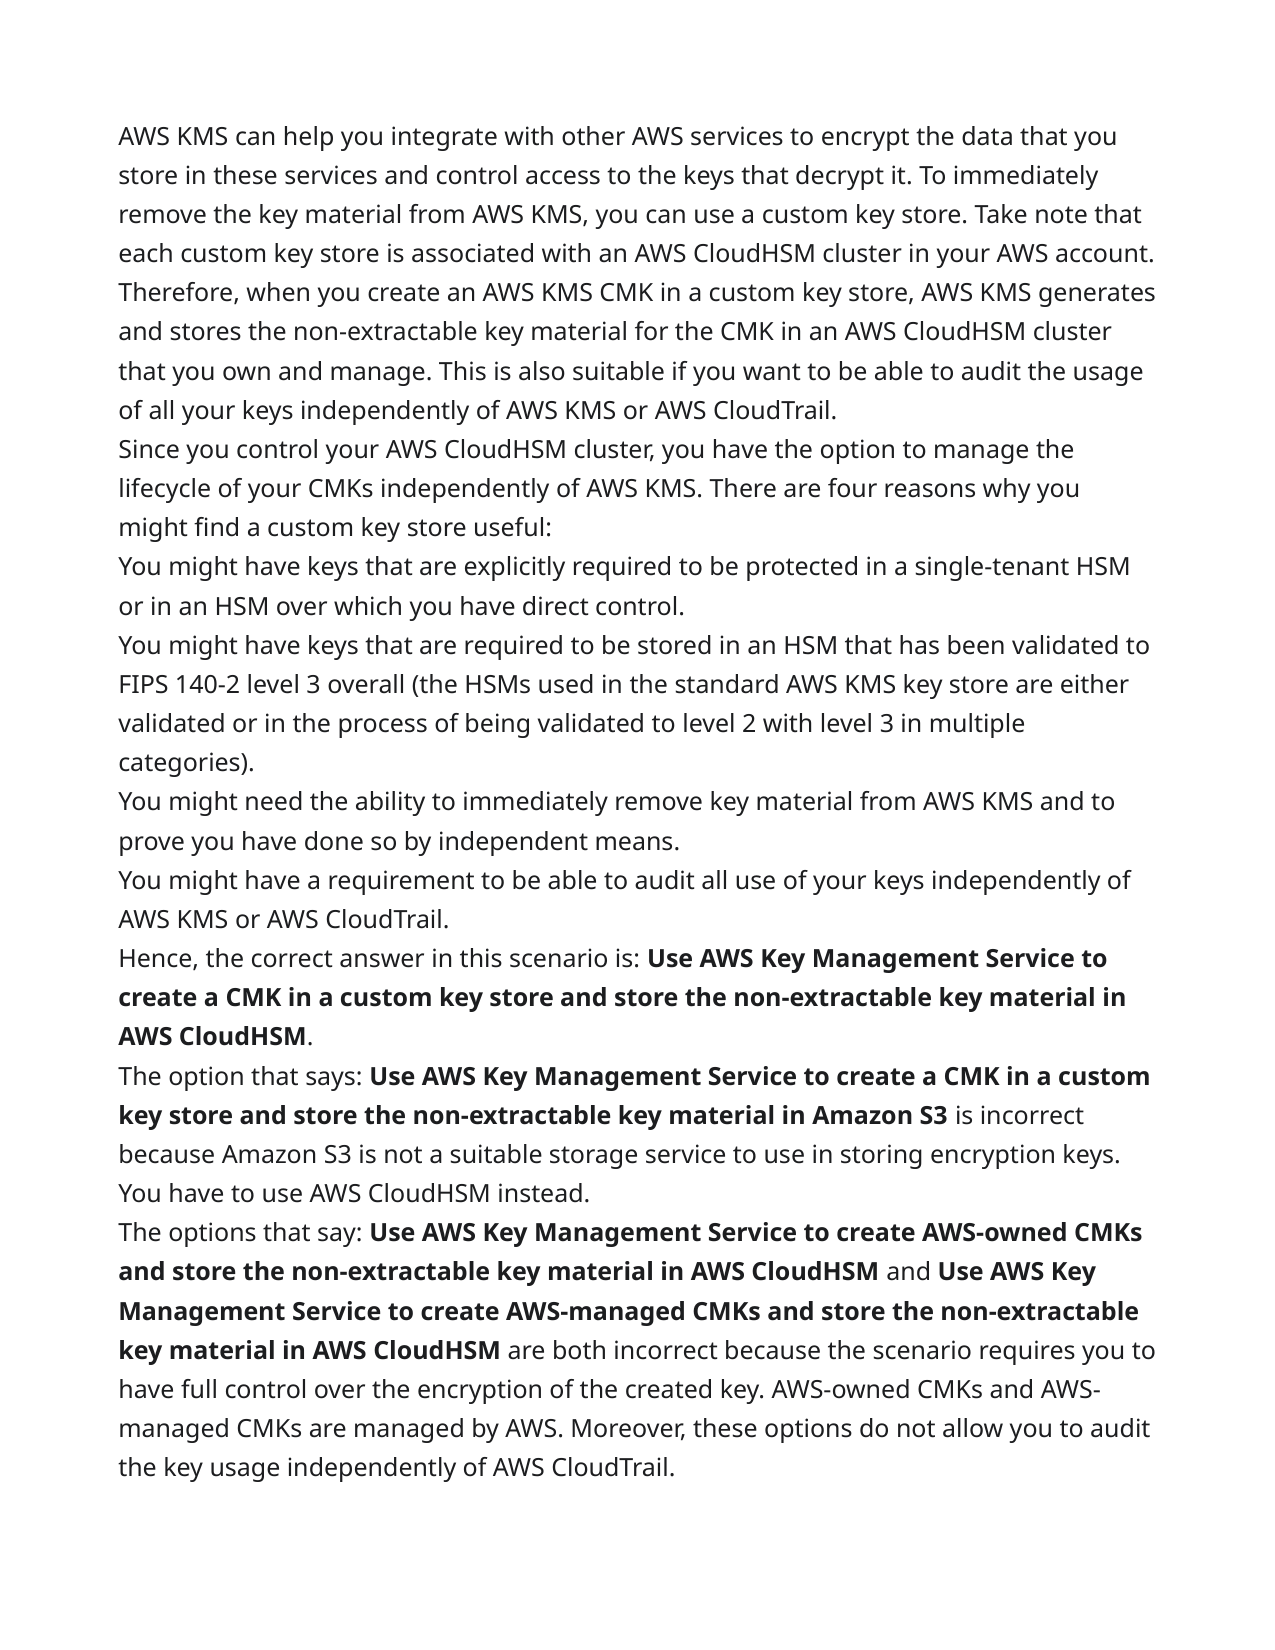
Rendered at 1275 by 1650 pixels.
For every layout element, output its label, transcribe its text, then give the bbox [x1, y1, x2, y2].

text You might have a requirement to be able to audit all use of your keys independently of AWS KMS or AWS CloudTrail. [118, 862, 1157, 936]
text Hence, the correct answer in this scenario is: Use AWS Key Management Service to create a CMK in a custom key store and store the non-extractable key material in AWS CloudHSM. [118, 941, 1157, 1053]
text You might have keys that are explicitly required to be protected in a single-tenant HSM or in an HSM over which you have direct control. [118, 549, 1157, 622]
text You might need the ability to immediately remove key material from AWS KMS and to prove you have done so by independent means. [118, 784, 1157, 857]
text The option that says: Use AWS Key Management Service to create a CMK in a custom key store and store the non-extractable key material in Amazon S3 is incorrect because Amazon S3 is not a suitable storage service to use in storing encryption keys. You have to use AWS CloudHSM instead. [118, 1058, 1157, 1210]
text You might have keys that are required to be stored in an HSM that has been validated to FIPS 140-2 level 3 overall (the HSMs used in the standard AWS KMS key store are either validated or in the process of being validated to level 2 with level 3 in multiple categories). [118, 627, 1157, 779]
text The options that say: Use AWS Key Management Service to create AWS-owned CMKs and store the non-extractable key material in AWS CloudHSM and Use AWS Key Management Service to create AWS-managed CMKs and store the non-extractable key material in AWS CloudHSM are both incorrect because the scenario requires you to have full control over the encryption of the created key. AWS-owned CMKs and AWS-managed CMKs are managed by AWS. Moreover, these options do not allow you to audit the key usage independently of AWS CloudTrail. [118, 1215, 1157, 1484]
text AWS KMS can help you integrate with other AWS services to encrypt the data that you store in these services and control access to the keys that decrypt it. To immediately remove the key material from AWS KMS, you can use a custom key store. Take note that each custom key store is associated with an AWS CloudHSM cluster in your AWS account. Therefore, when you create an AWS KMS CMK in a custom key store, AWS KMS generates and stores the non-extractable key material for the CMK in an AWS CloudHSM cluster that you own and manage. This is also suitable if you want to be able to audit the usage of all your keys independently of AWS KMS or AWS CloudTrail. [118, 118, 1157, 426]
text Since you control your AWS CloudHSM cluster, you have the option to manage the lifecycle of your CMKs independently of AWS KMS. There are four reasons why you might find a custom key store useful: [118, 431, 1157, 544]
